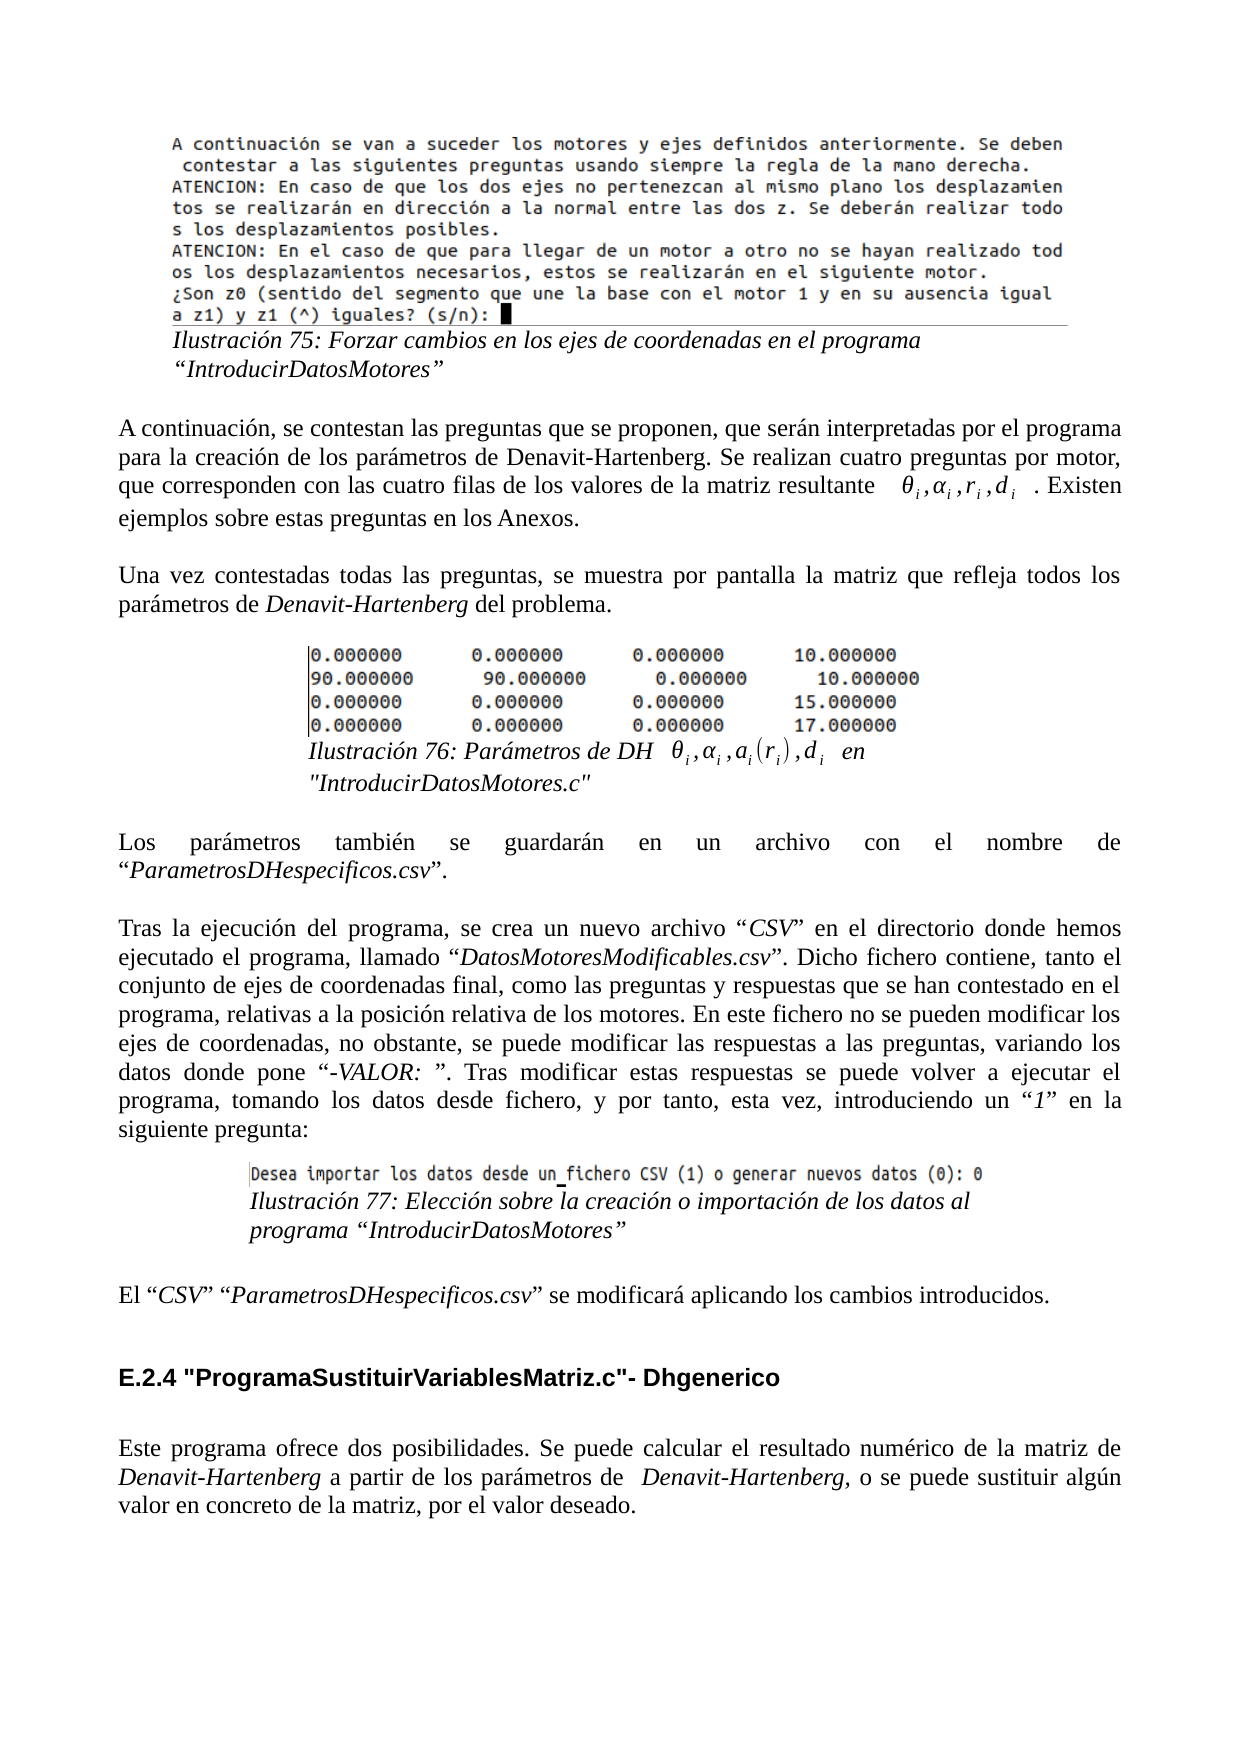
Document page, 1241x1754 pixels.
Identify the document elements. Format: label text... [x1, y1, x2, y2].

text Este programa ofrece dos posibilidades. Se puede calcular el resultado numérico de la matriz de Denavit-Hartenberg a partir de los parámetros de Denavit-Hartenberg, o se puede sustituir algún valor en concreto de la matriz, por el valor deseado. [118, 1433, 1122, 1519]
text Una vez contestadas todas las preguntas, se muestra por pantalla la matriz que refleja todos los parámetros de Denavit-Hartenberg del problema. [118, 561, 1122, 618]
subtitle E.2.4 "ProgramaSustituirVariablesMatriz.c"- Dhgenerico [118, 1363, 1122, 1392]
text A continuación, se contestan las preguntas que se proponen, que serán interpretadas por el programa para la creación de los parámetros de Denavit-Hartenberg. Se realizan cuatro preguntas por motor, que corresponden con las cuatro filas de los valores de la matriz resultante . Existen ejemplos sobre estas preguntas en los Anexos. [118, 413, 1122, 532]
text Ilustración 77: Elección sobre la creación o importación de los datos al programa “IntroducirDatosMotores” [249, 1187, 991, 1244]
text Ilustración 76: Parámetros de DHen "IntroducirDatosMotores.c" [308, 737, 932, 797]
text El “CSV” “ParametrosDHespecificos.csv” se modificará aplicando los cambios introducidos. [118, 1281, 1122, 1309]
text Tras la ejecución del programa, se crea un nuevo archivo “CSV” en el directorio donde hemos ejecutado el programa, llamado “DatosMotoresModificables.csv”. Dicho fichero contiene, tanto el conjunto de ejes de coordenadas final, como las preguntas y respuestas que se han contestado en el programa, relativas a la posición relativa de los motores. En este fichero no se pueden modificar los ejes de coordenadas, no obstante, se puede modificar las respuestas a las preguntas, variando los datos donde pone “-VALOR: ”. Tras modificar estas respuestas se puede volver a ejecutar el programa, tomando los datos desde fichero, y por tanto, esta vez, introduciendo un “1” en la siguiente pregunta: [118, 913, 1122, 1143]
text Ilustración 75: Forzar cambios en los ejes de coordenadas en el programa “IntroducirDatosMotores” [172, 326, 1068, 383]
text Los parámetros también se guardarán en un archivo con el nombre de “ParametrosDHespecificos.csv”. [118, 827, 1122, 884]
